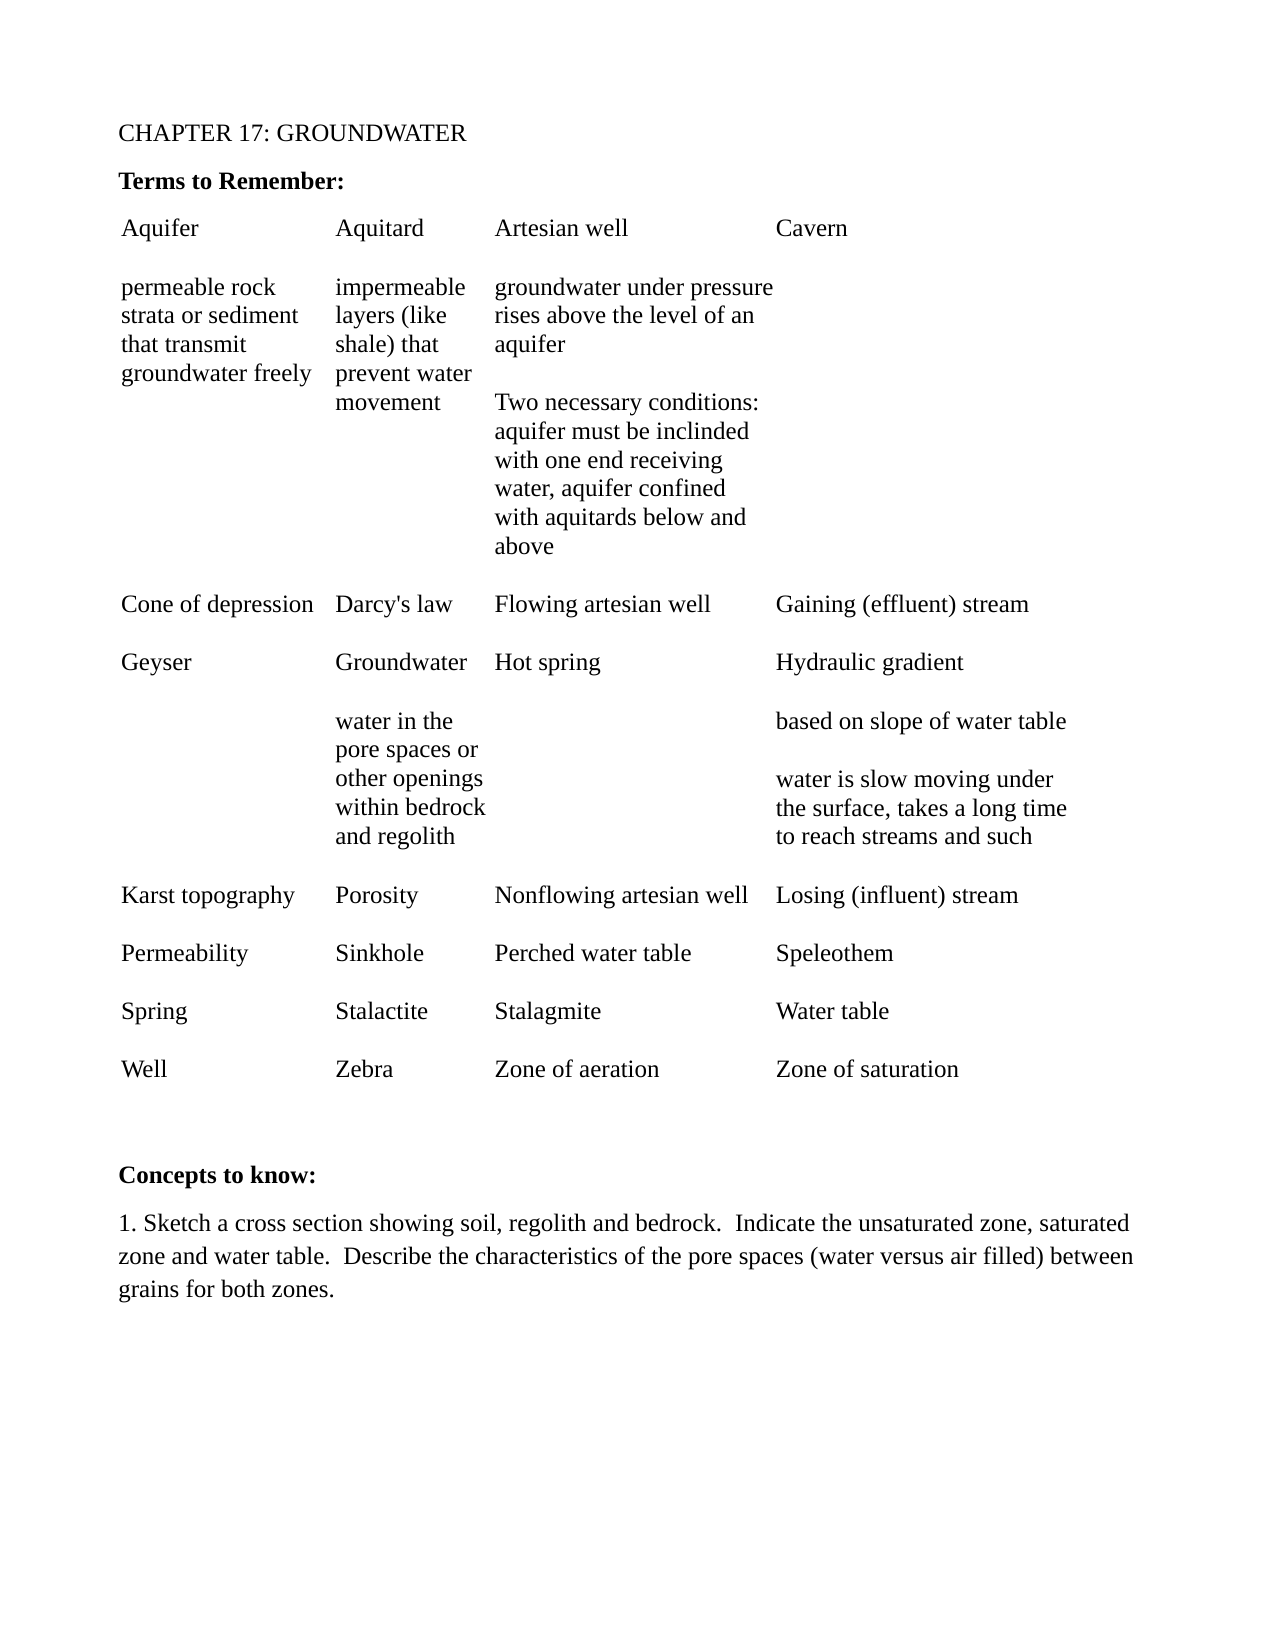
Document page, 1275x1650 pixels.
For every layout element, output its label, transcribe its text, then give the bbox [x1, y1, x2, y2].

table_cell Groundwater water in the pore spaces or other openings within bedrock and regolith [335, 648, 494, 880]
table_cell Nonflowing artesian well [494, 880, 776, 938]
table_cell Zone of aeration [494, 1054, 776, 1113]
text 1. Sketch a cross section showing soil, regolith and bedrock. Indicate the unsaturated zone, saturated zone and water table. Describe the characteristics of the pore spaces (water versus air filled) between grains for both zones. [118, 1208, 1157, 1303]
table_cell Sinkhole [335, 938, 494, 996]
table_cell Stalagmite [494, 996, 776, 1054]
table_cell Losing (influent) stream [776, 880, 1085, 938]
table_cell Porosity [335, 880, 494, 938]
table_cell Spring [121, 996, 335, 1054]
table_cell Hydraulic gradient based on slope of water table water is slow moving under the surface, takes a long time to reach streams and such [776, 648, 1085, 880]
table_cell Hot spring [494, 648, 776, 880]
table_cell Zone of saturation [776, 1054, 1085, 1113]
table_cell Speleothem [776, 938, 1085, 996]
table_header Aquifer permeable rock strata or sediment that transmit groundwater freely [121, 213, 335, 589]
text Concepts to know: [118, 1160, 1157, 1189]
table_cell Flowing artesian well [494, 589, 776, 647]
table_cell Cone of depression [121, 589, 335, 647]
table_header Aquitard impermeable layers (like shale) that prevent water movement [335, 213, 494, 589]
table_cell Perched water table [494, 938, 776, 996]
table_cell Permeability [121, 938, 335, 996]
text Terms to Remember: [118, 166, 1157, 194]
table_cell Karst topography [121, 880, 335, 938]
table_cell Darcy's law [335, 589, 494, 647]
table_cell Gaining (effluent) stream [776, 589, 1085, 647]
table_cell Zebra [335, 1054, 494, 1113]
table_cell Well [121, 1054, 335, 1113]
table_cell Stalactite [335, 996, 494, 1054]
text CHAPTER 17: GROUNDWATER [118, 118, 1157, 147]
table_header Cavern [776, 213, 1085, 589]
table_cell Geyser [121, 648, 335, 880]
table_header Artesian well groundwater under pressure rises above the level of an aquifer Two necessary conditions: aquifer must be inclinded with one end receiving water, aquifer confined with aquitards below and above [494, 213, 776, 589]
table_cell Water table [776, 996, 1085, 1054]
